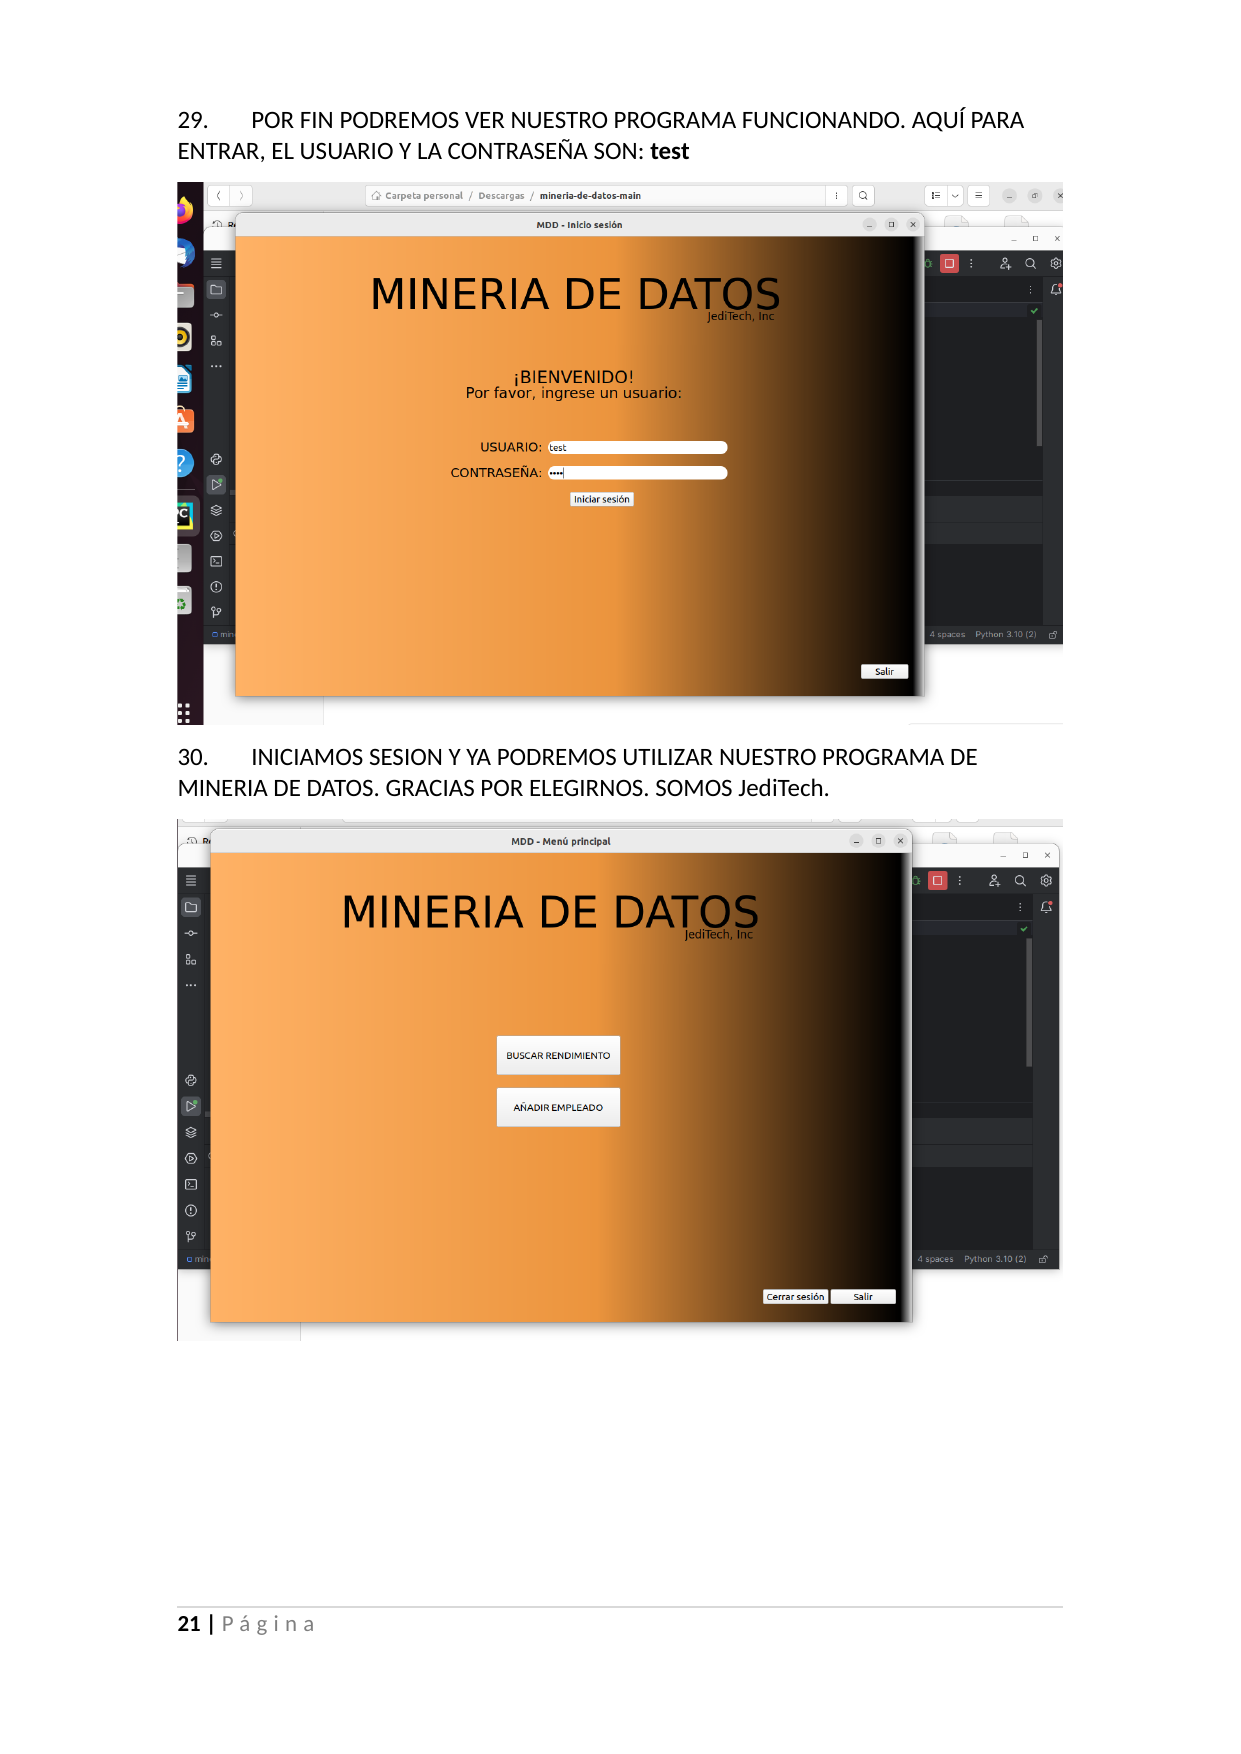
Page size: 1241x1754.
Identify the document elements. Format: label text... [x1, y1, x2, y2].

list POR FIN PODREMOS VER NUESTRO PROGRAMA FUNCIONANDO. AQUÍ PARA ENTRAR, EL USUARIO Y LA CONTRASEÑA SON: test [177, 104, 1063, 166]
list INICIAMOS SESION Y YA PODREMOS UTILIZAR NUESTRO PROGRAMA DE MINERIA DE DATOS. GRACIAS POR ELEGIRNOS. SOMOS JediTech. [177, 742, 1063, 803]
